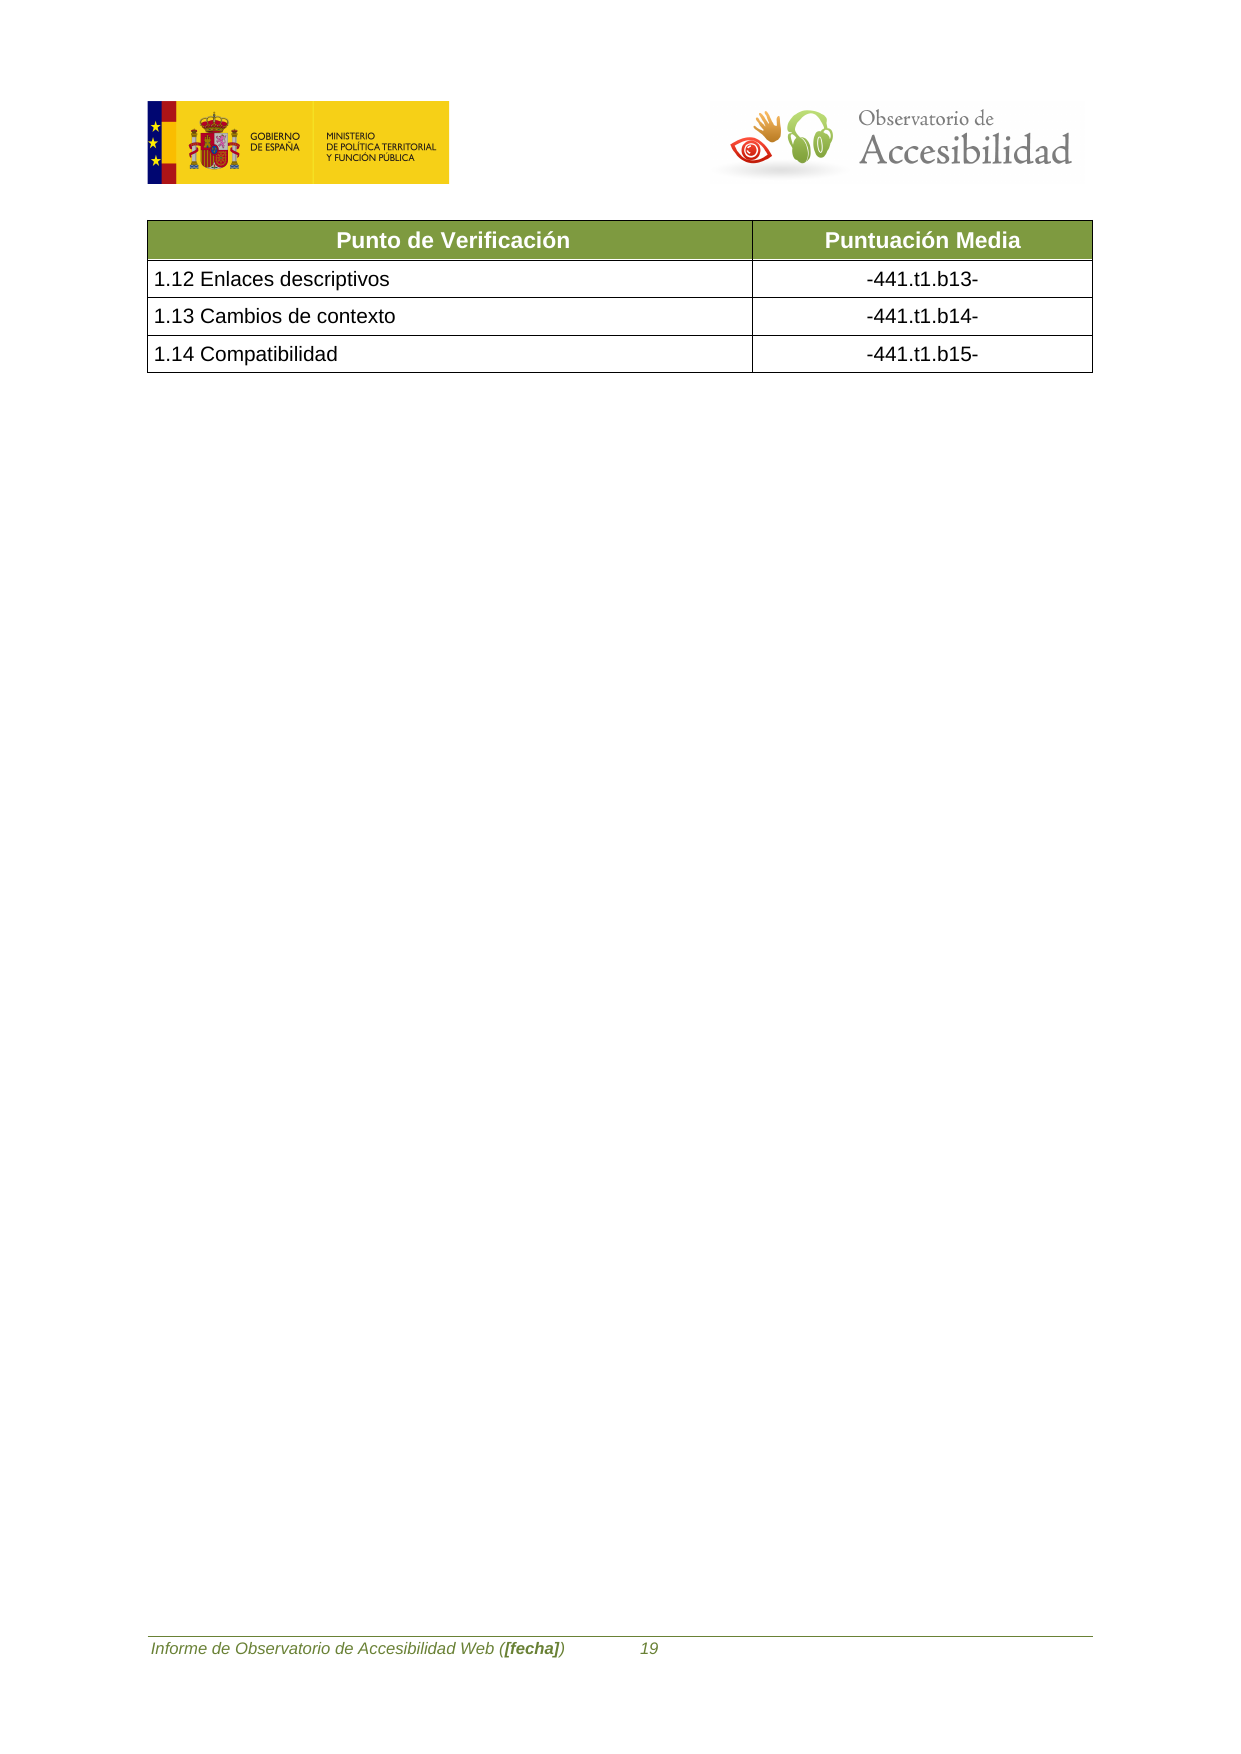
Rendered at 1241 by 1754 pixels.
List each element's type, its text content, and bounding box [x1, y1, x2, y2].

picture [710, 101, 1086, 184]
table_cell -441.t1.b14- [753, 298, 1092, 334]
table_cell -441.t1.b13- [753, 261, 1092, 297]
table_header Punto de Verificación [148, 221, 752, 259]
picture [147, 101, 450, 184]
table_header Puntuación Media [753, 221, 1092, 259]
table_cell 1.13 Cambios de contexto [148, 298, 752, 334]
table_cell -441.t1.b15- [753, 336, 1092, 372]
table_cell 1.12 Enlaces descriptivos [148, 261, 752, 297]
table_cell 1.14 Compatibilidad [148, 336, 752, 372]
